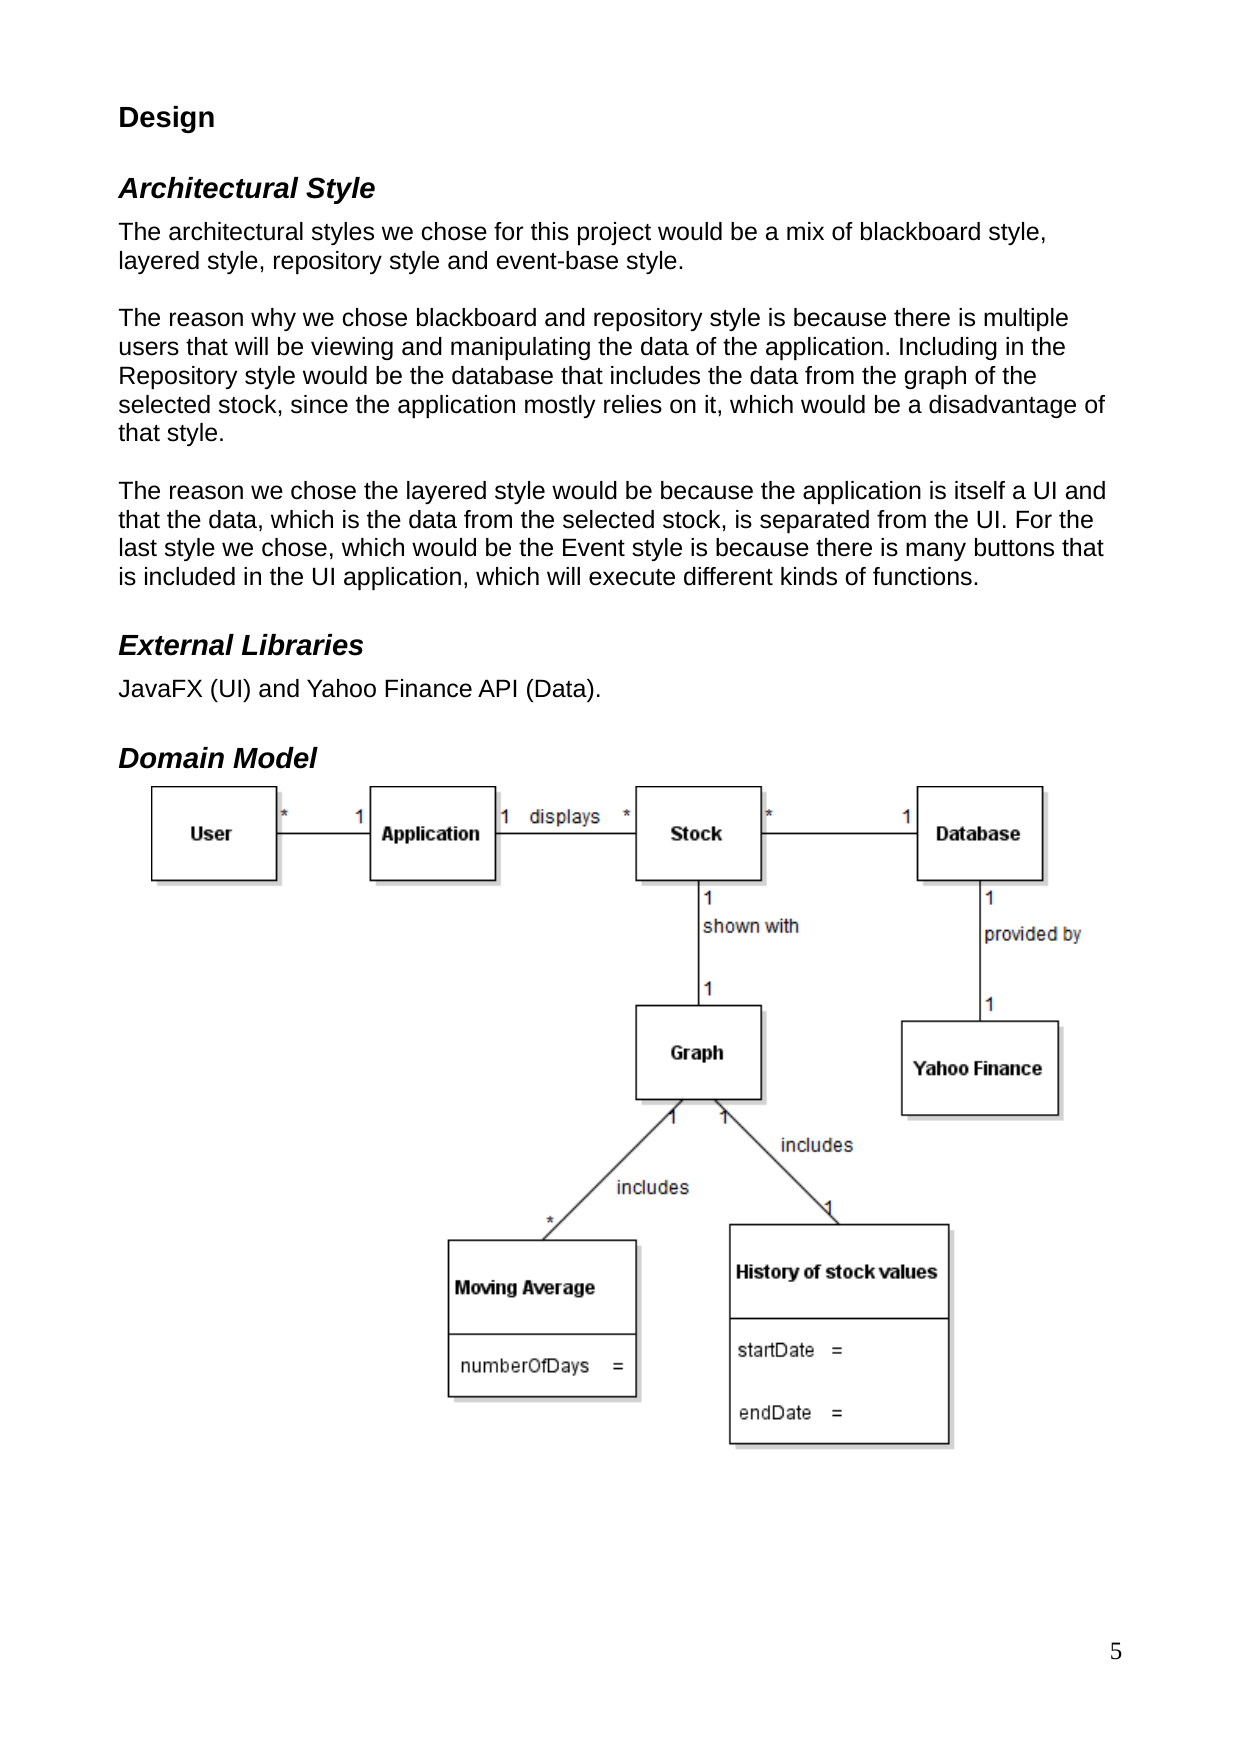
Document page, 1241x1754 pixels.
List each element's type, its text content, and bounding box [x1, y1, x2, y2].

subtitle Architectural Style [118, 171, 1122, 204]
text JavaFX (UI) and Yahoo Finance API (Data). [118, 674, 1122, 703]
text The reason we chose the layered style would be because the application is itself a UI and that the data, which is the data from the selected stock, is separated from the UI. For the last style we chose, which would be the Event style is because there is many buttons that is included in the UI application, which will execute different kinds of functions. [118, 476, 1122, 591]
picture [151, 786, 1089, 1451]
subtitle Domain Model [118, 741, 1122, 774]
subtitle External Libraries [118, 628, 1122, 662]
subtitle Design [118, 100, 1122, 133]
text The architectural styles we chose for this project would be a mix of blackboard style, layered style, repository style and event-base style. [118, 217, 1122, 274]
text The reason why we chose blackboard and repository style is because there is multiple users that will be viewing and manipulating the data of the application. Including in the Repository style would be the database that includes the data from the graph of the selected stock, since the application mostly relies on it, which would be a disadvantage of that style. [118, 303, 1122, 447]
